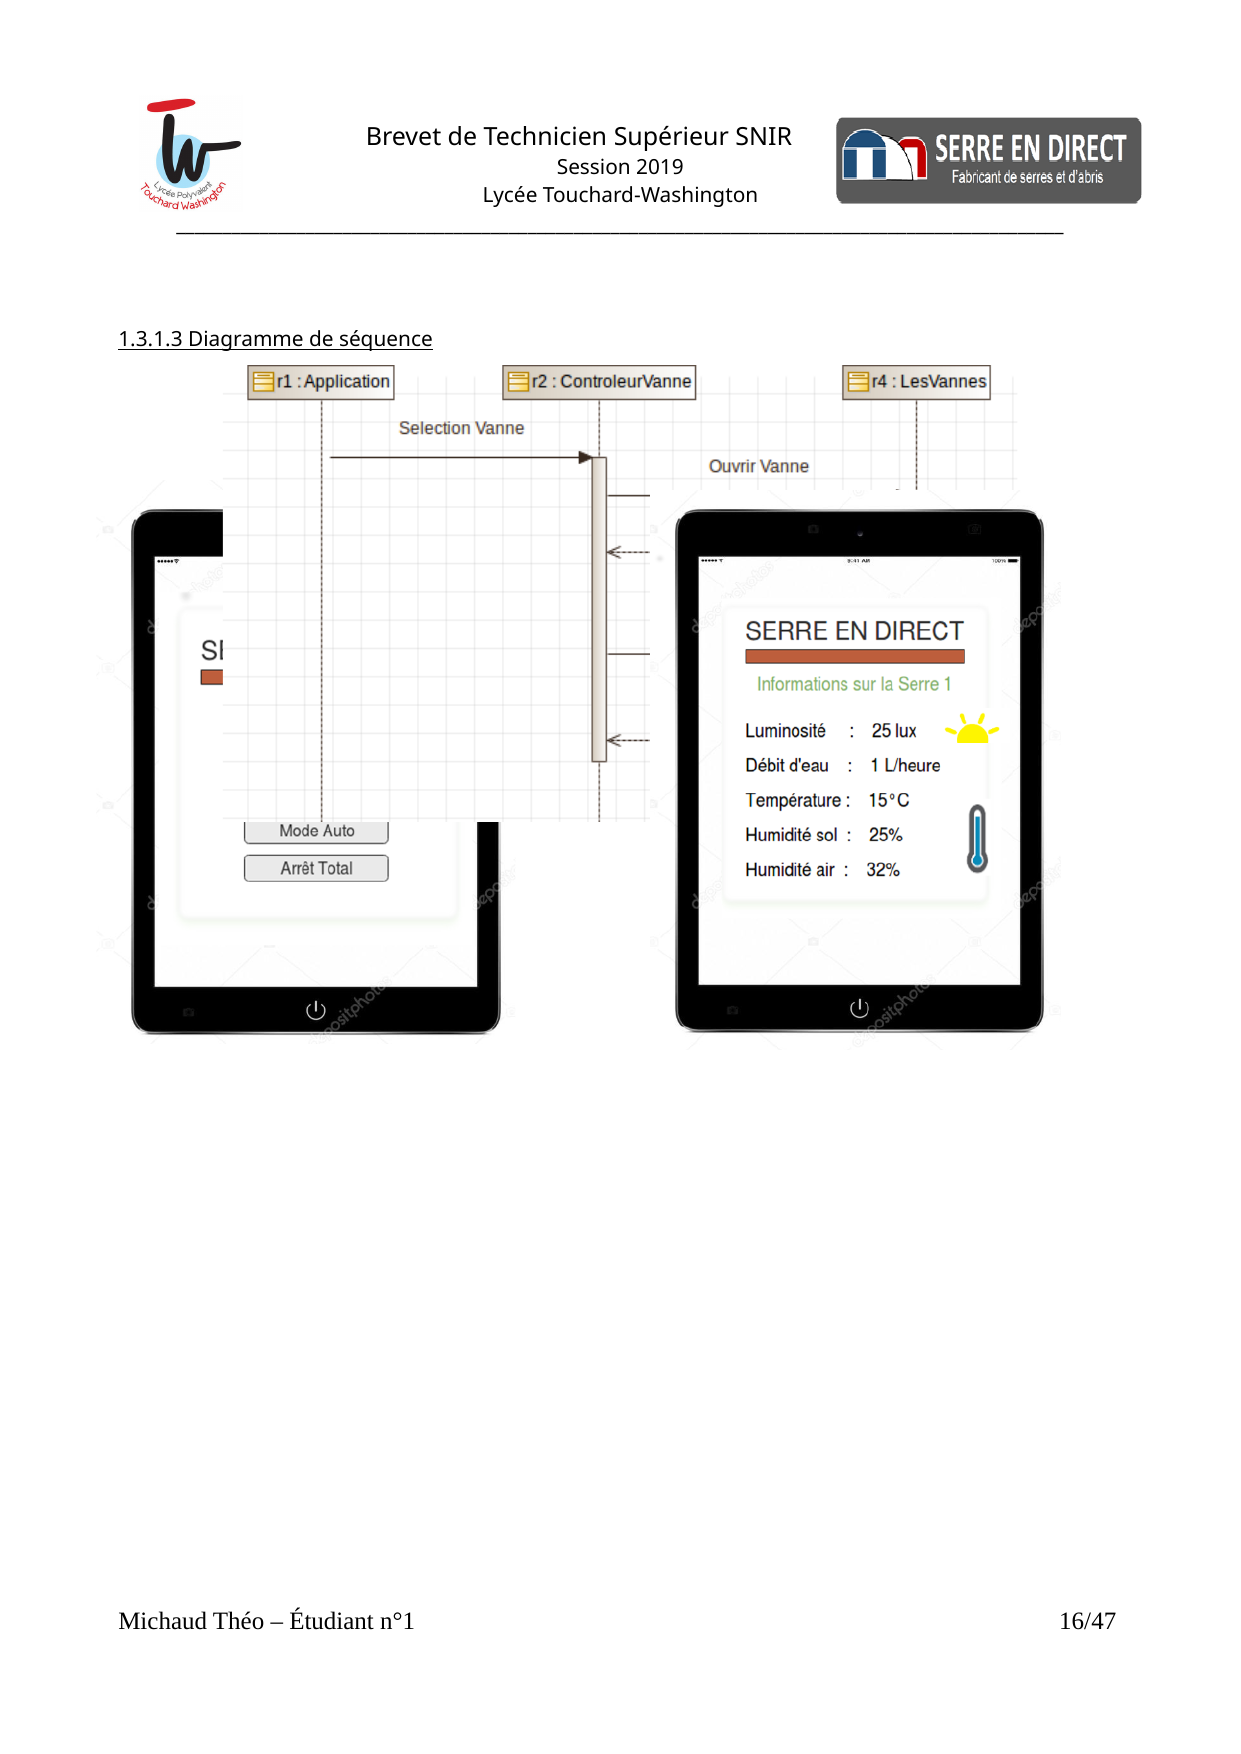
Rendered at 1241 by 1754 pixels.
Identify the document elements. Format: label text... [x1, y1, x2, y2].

picture [138, 95, 243, 212]
picture [96, 365, 1061, 1050]
picture [831, 115, 1145, 208]
subtitle 1.3.1.3 Diagramme de séquence [118, 324, 1122, 353]
